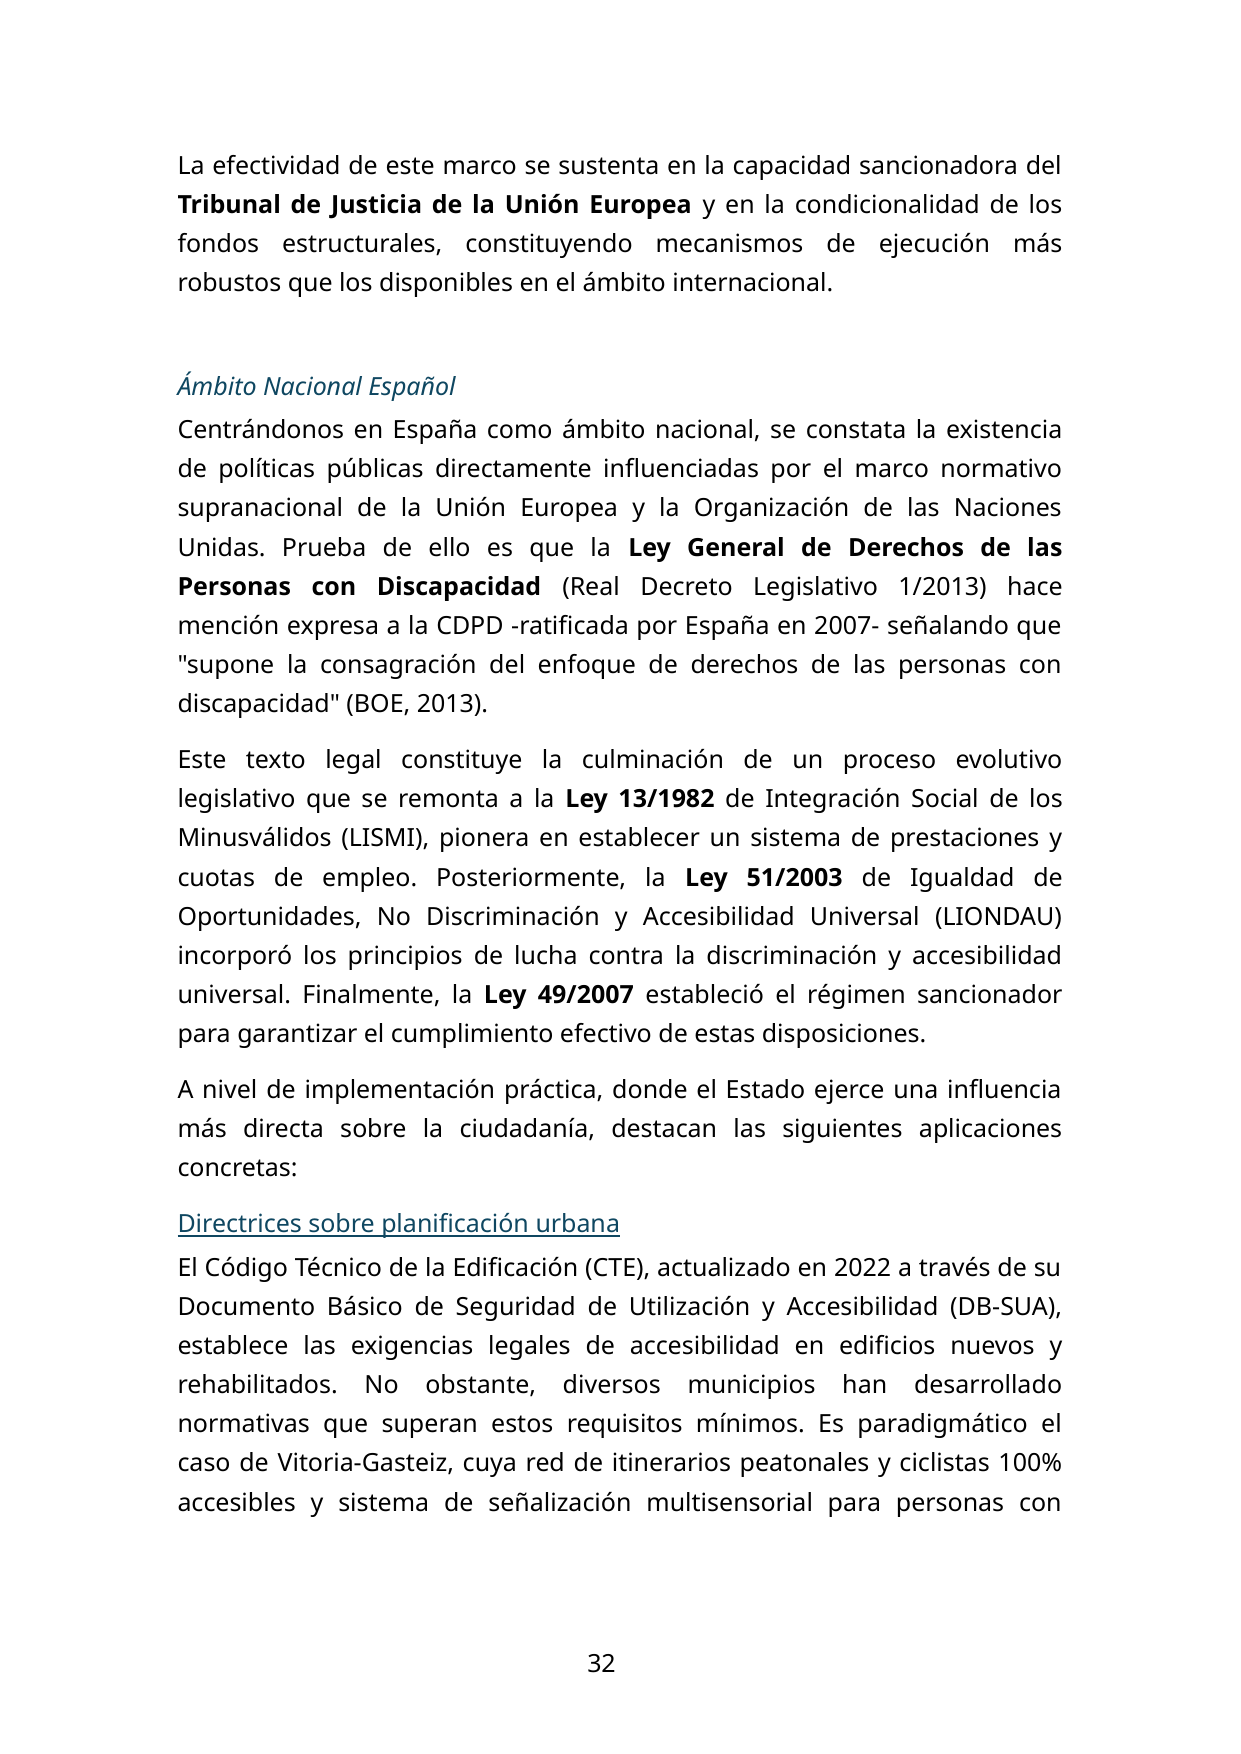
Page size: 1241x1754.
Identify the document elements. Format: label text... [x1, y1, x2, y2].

text La efectividad de este marco se sustenta en la capacidad sancionadora del Tribunal de Justicia de la Unión Europea y en la condicionalidad de los fondos estructurales, constituyendo mecanismos de ejecución más robustos que los disponibles en el ámbito internacional. [177, 148, 1063, 299]
text A nivel de implementación práctica, donde el Estado ejerce una influencia más directa sobre la ciudadanía, destacan las siguientes aplicaciones concretas: [177, 1072, 1063, 1184]
text Centrándonos en España como ámbito nacional, se constata la existencia de políticas públicas directamente influenciadas por el marco normativo supranacional de la Unión Europea y la Organización de las Naciones Unidas. Prueba de ello es que la Ley General de Derechos de las Personas con Discapacidad (Real Decreto Legislativo 1/2013) hace mención expresa a la CDPD -ratificada por España en 2007- señalando que "supone la consagración del enfoque de derechos de las personas con discapacidad" (BOE, 2013). [177, 412, 1063, 720]
subtitle Ámbito Nacional Español [177, 368, 1063, 402]
subtitle Directrices sobre planificación urbana [177, 1206, 1063, 1240]
text Este texto legal constituye la culminación de un proceso evolutivo legislativo que se remonta a la Ley 13/1982 de Integración Social de los Minusválidos (LISMI), pionera en establecer un sistema de prestaciones y cuotas de empleo. Posteriormente, la Ley 51/2003 de Igualdad de Oportunidades, No Discriminación y Accesibilidad Universal (LIONDAU) incorporó los principios de lucha contra la discriminación y accesibilidad universal. Finalmente, la Ley 49/2007 estableció el régimen sancionador para garantizar el cumplimiento efectivo de estas disposiciones. [177, 742, 1063, 1050]
text El Código Técnico de la Edificación (CTE), actualizado en 2022 a través de su Documento Básico de Seguridad de Utilización y Accesibilidad (DB-SUA), establece las exigencias legales de accesibilidad en edificios nuevos y rehabilitados. No obstante, diversos municipios han desarrollado normativas que superan estos requisitos mínimos. Es paradigmático el caso de Vitoria-Gasteiz, cuya red de itinerarios peatonales y ciclistas 100% accesibles y sistema de señalización multisensorial para personas con [177, 1249, 1063, 1518]
